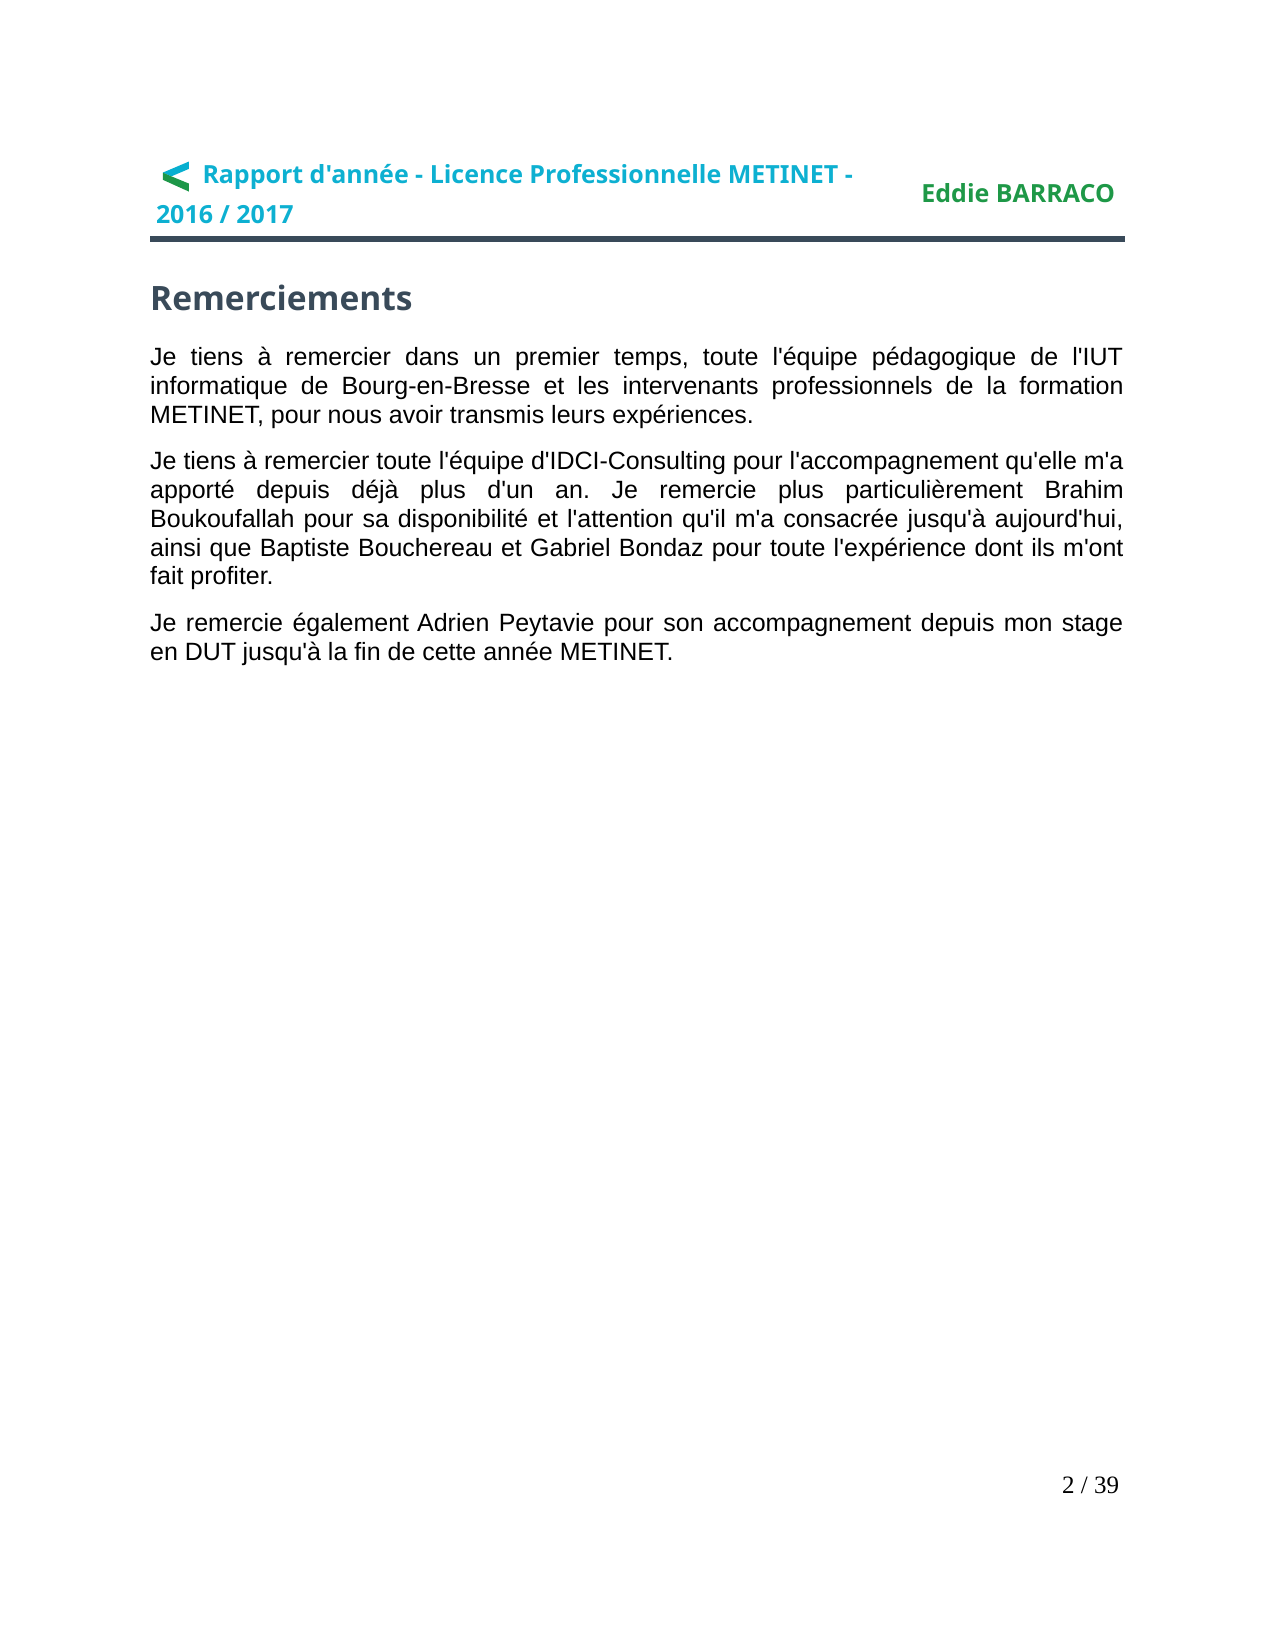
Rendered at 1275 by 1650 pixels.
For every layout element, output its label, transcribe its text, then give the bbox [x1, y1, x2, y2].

subtitle Remerciements [150, 275, 1125, 321]
text Je tiens à remercier toute l'équipe d'IDCI-Consulting pour l'accompagnement qu'elle m'a apporté depuis déjà plus d'un an. Je remercie plus particulièrement Brahim Boukoufallah pour sa disponibilité et l'attention qu'il m'a consacrée jusqu'à aujourd'hui, ainsi que Baptiste Bouchereau et Gabriel Bondaz pour toute l'expérience dont ils m'ont fait profiter. [150, 446, 1125, 590]
text Je remercie également Adrien Peytavie pour son accompagnement depuis mon stage en DUT jusqu'à la fin de cette année METINET. [150, 608, 1125, 666]
text Je tiens à remercier dans un premier temps, toute l'équipe pédagogique de l'IUT informatique de Bourg-en-Bresse et les intervenants professionnels de la formation METINET, pour nous avoir transmis leurs expériences. [150, 342, 1125, 428]
